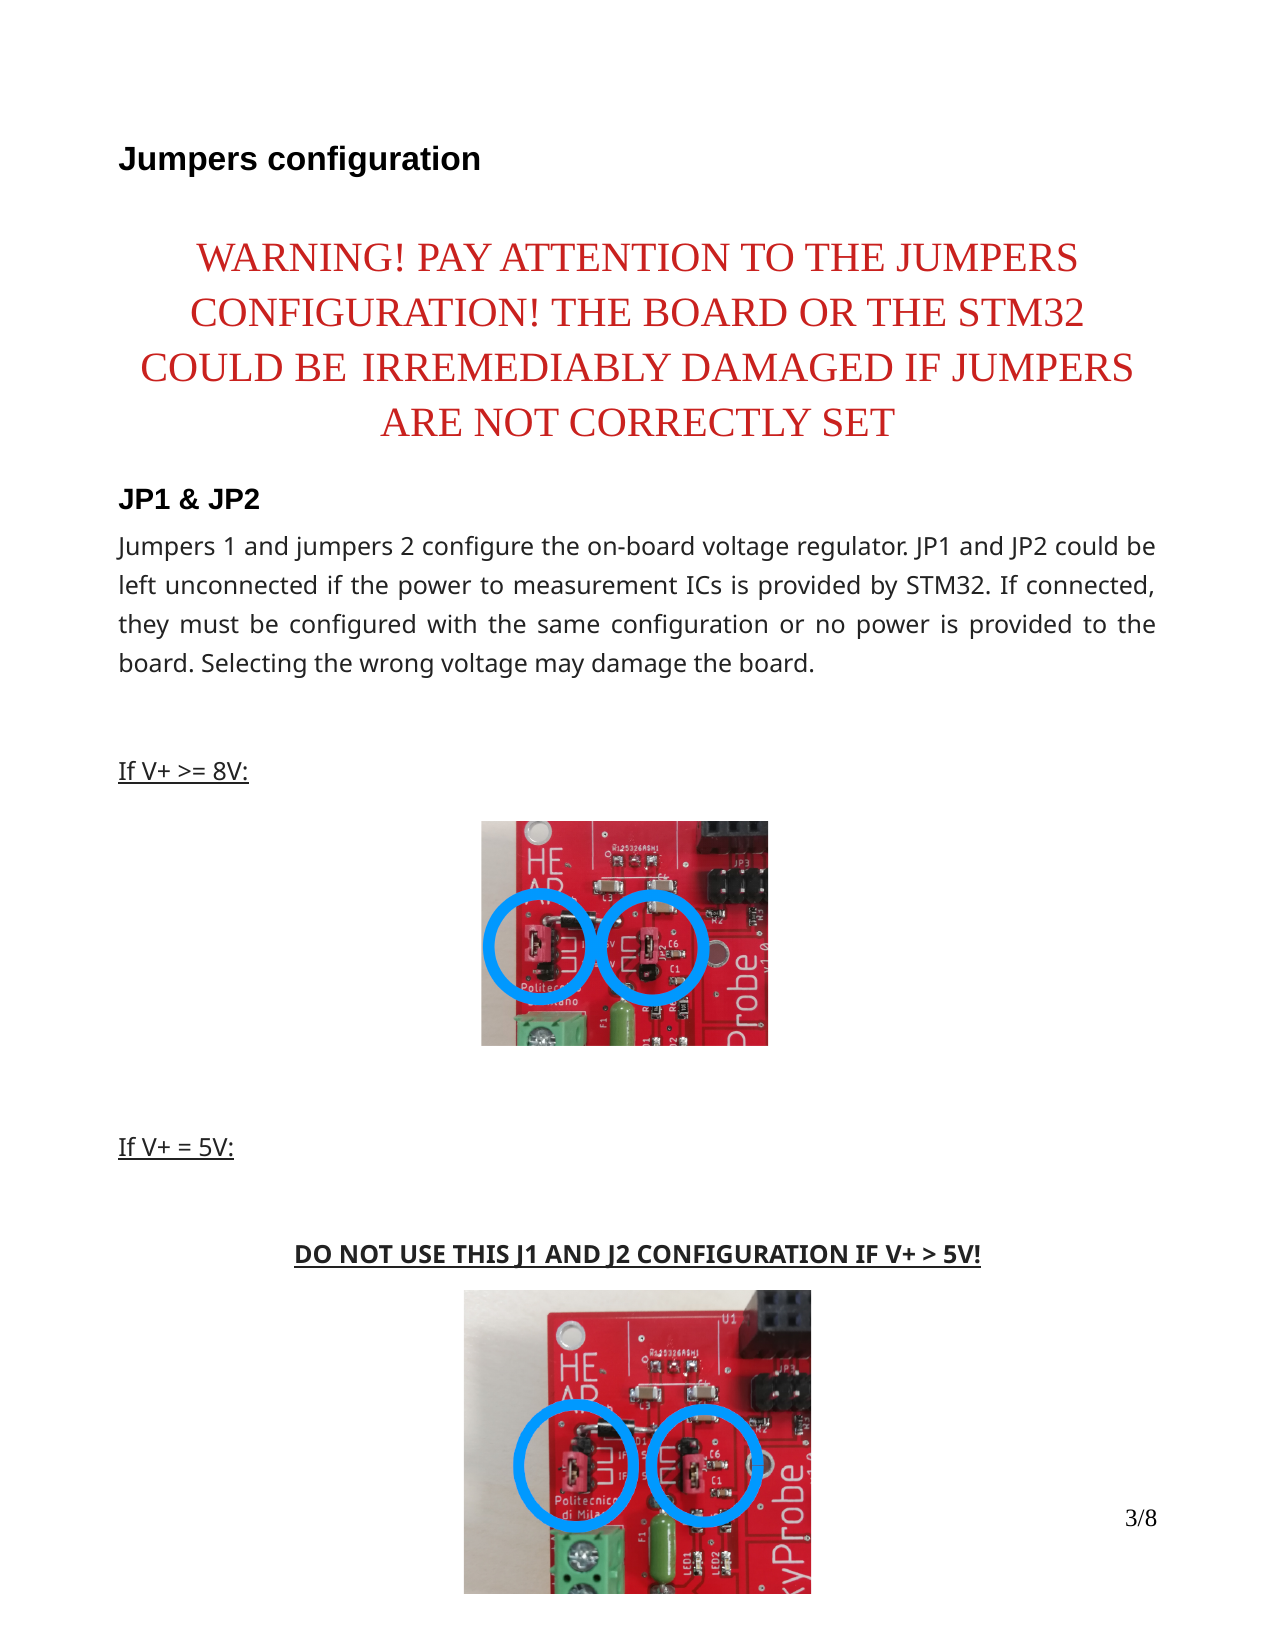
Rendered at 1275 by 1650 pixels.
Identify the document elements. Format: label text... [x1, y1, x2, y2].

subtitle JP1 & JP2 [118, 482, 1157, 516]
text If V+ = 5V: [118, 1129, 1157, 1163]
text If V+ >= 8V: [118, 753, 1157, 787]
subtitle Jumpers configuration [118, 139, 1157, 178]
picture [463, 1290, 812, 1594]
text WARNING! PAY ATTENTION TO THE JUMPERS CONFIGURATION! THE BOARD OR THE STM32 COULD BE IRREMEDIABLY DAMAGED IF JUMPERS ARE NOT CORRECTLY SET [118, 232, 1157, 446]
text Jumpers 1 and jumpers 2 configure the on-board voltage regulator. JP1 and JP2 could be left unconnected if the power to measurement ICs is provided by STM32. If connected, they must be configured with the same configuration or no power is provided to the board. Selecting the wrong voltage may damage the board. [118, 528, 1157, 680]
picture [481, 821, 769, 1046]
text DO NOT USE THIS J1 AND J2 CONFIGURATION IF V+ > 5V! [118, 1237, 1157, 1271]
